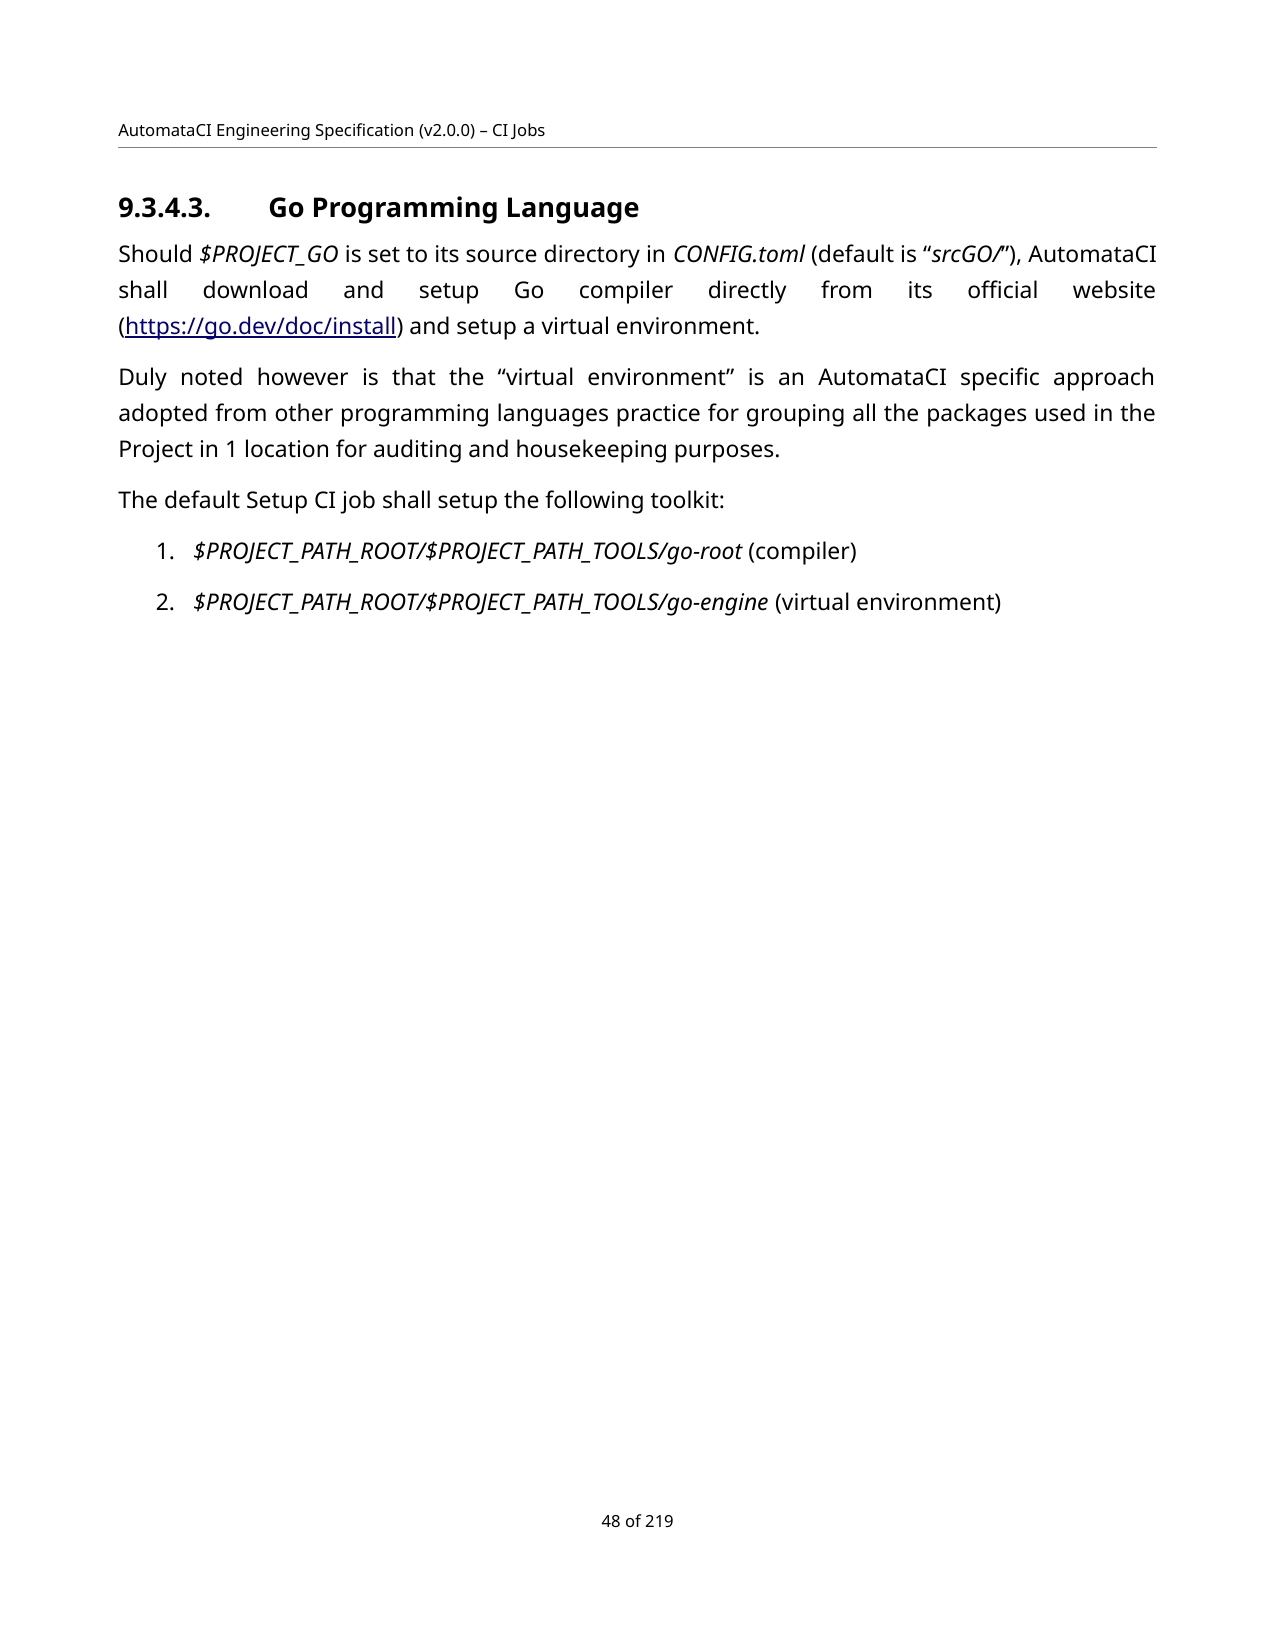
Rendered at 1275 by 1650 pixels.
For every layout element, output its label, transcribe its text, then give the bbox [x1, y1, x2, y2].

text Should $PROJECT_GO is set to its source directory in CONFIG.toml (default is “srcGO/”), AutomataCI shall download and setup Go compiler directly from its official website (https://go.dev/doc/install) and setup a virtual environment. [118, 238, 1157, 341]
list $PROJECT_PATH_ROOT/$PROJECT_PATH_TOOLS/go-engine (virtual environment) [156, 586, 1157, 617]
text Duly noted however is that the “virtual environment” is an AutomataCI specific approach adopted from other programming languages practice for grouping all the packages used in the Project in 1 location for auditing and housekeeping purposes. [118, 361, 1157, 464]
text The default Setup CI job shall setup the following toolkit: [118, 484, 1157, 515]
list $PROJECT_PATH_ROOT/$PROJECT_PATH_TOOLS/go-root (compiler) [156, 535, 1157, 566]
subtitle Go Programming Language [118, 189, 1157, 226]
